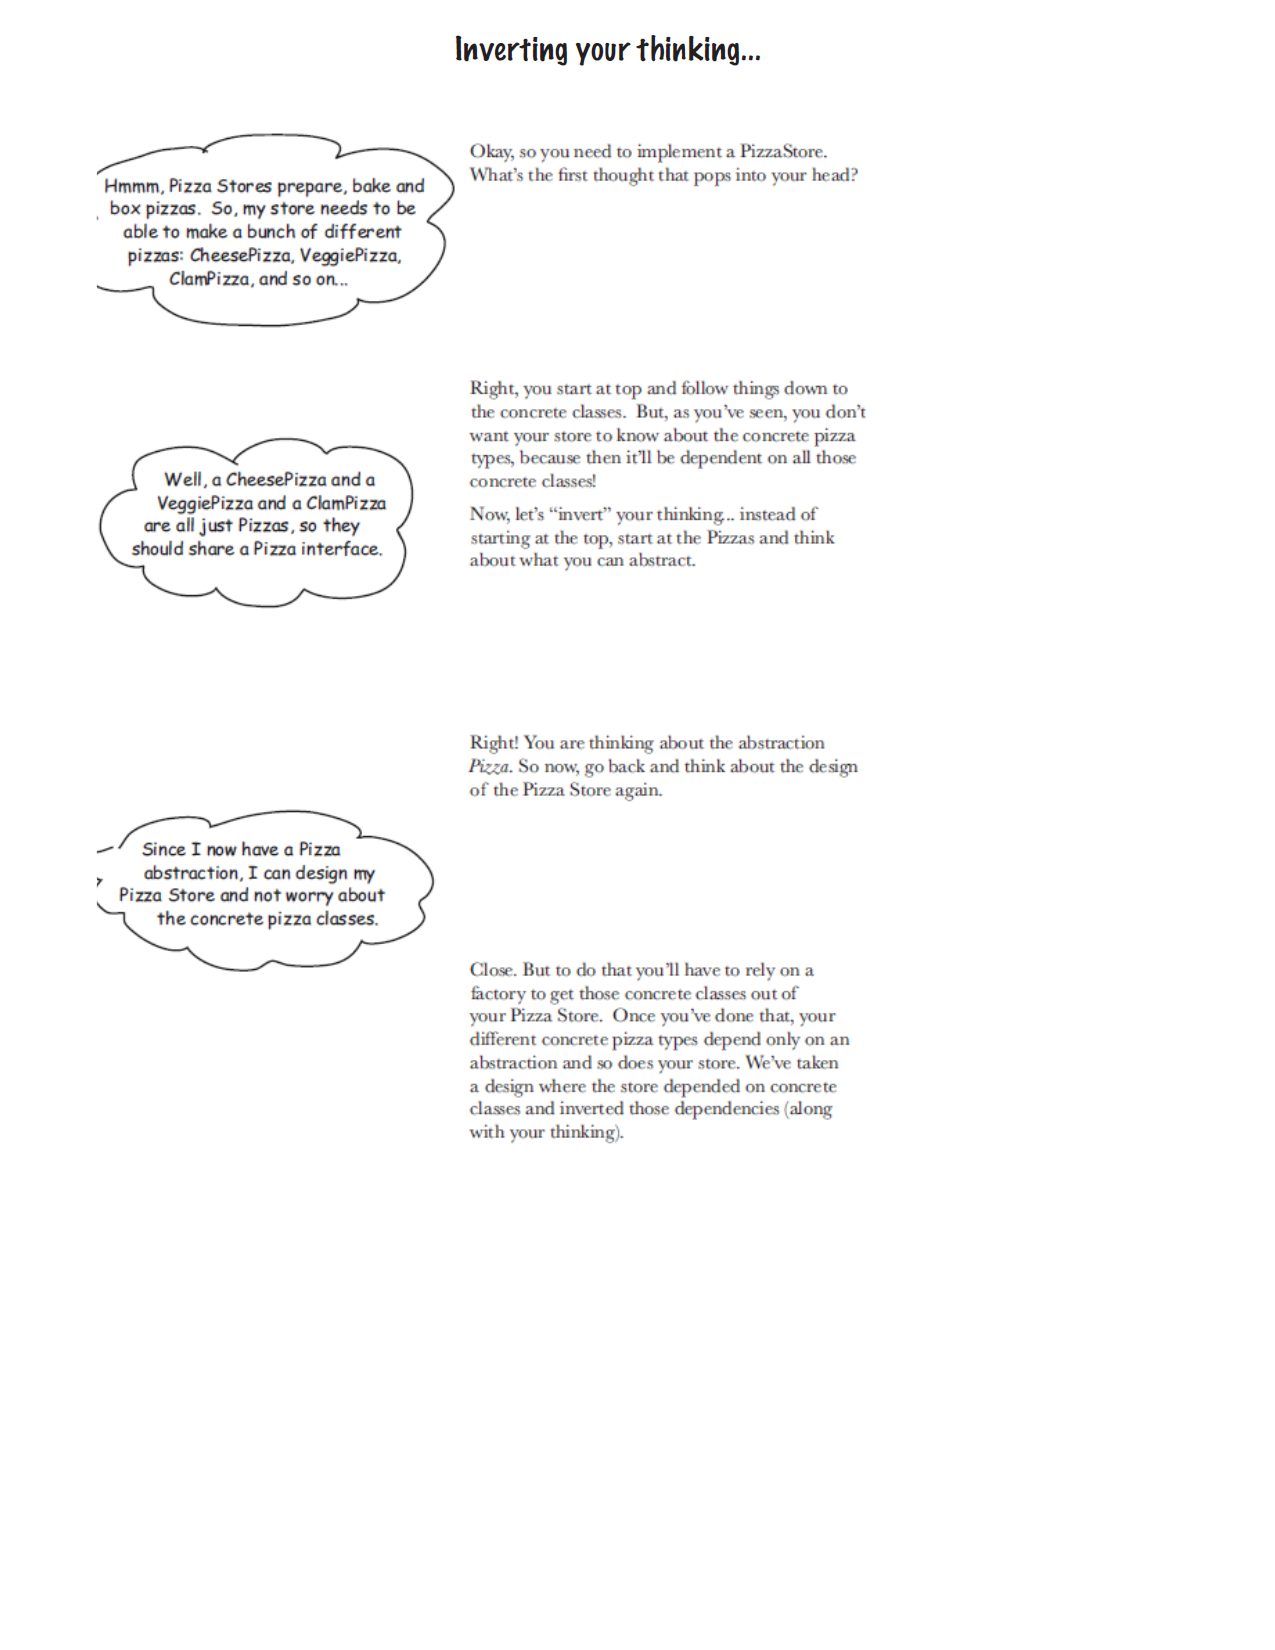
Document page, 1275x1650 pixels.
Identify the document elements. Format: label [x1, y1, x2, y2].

picture [96, 121, 866, 1149]
picture [449, 28, 763, 70]
